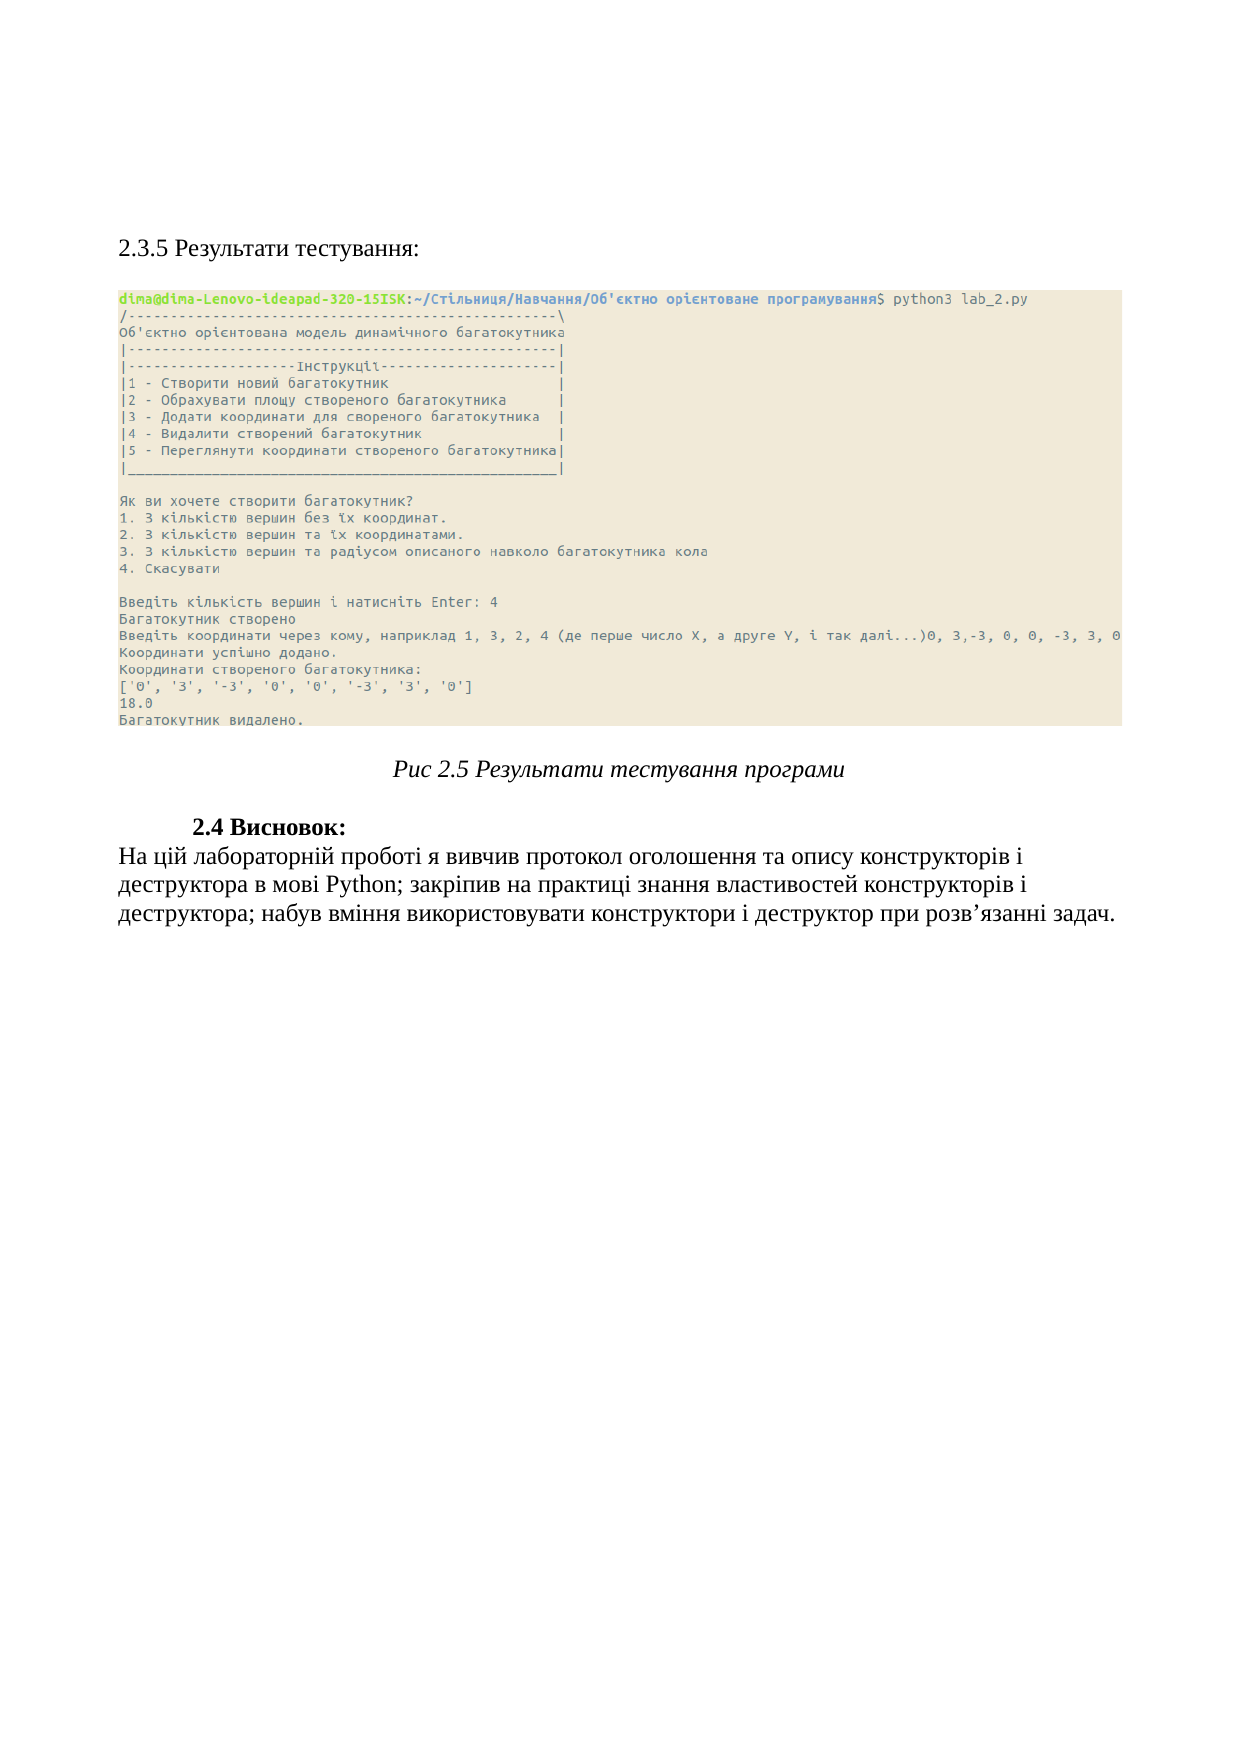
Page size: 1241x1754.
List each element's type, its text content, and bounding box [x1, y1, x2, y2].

text На цій лабораторній проботі я вивчив протокол оголошення та опису конструкторів і деструктора в мові Python; закріпив на практиці знання властивостей конструкторів і деструктора; набув вміння використовувати конструктори і деструктор при розв’язанні задач. [118, 841, 1122, 927]
picture [118, 290, 1123, 726]
text Рис 2.5 Результати тестування програми [118, 754, 1122, 783]
text 2.3.5 Результати тестування: [118, 233, 1122, 262]
text 2.4 Висновок: [118, 812, 1122, 841]
